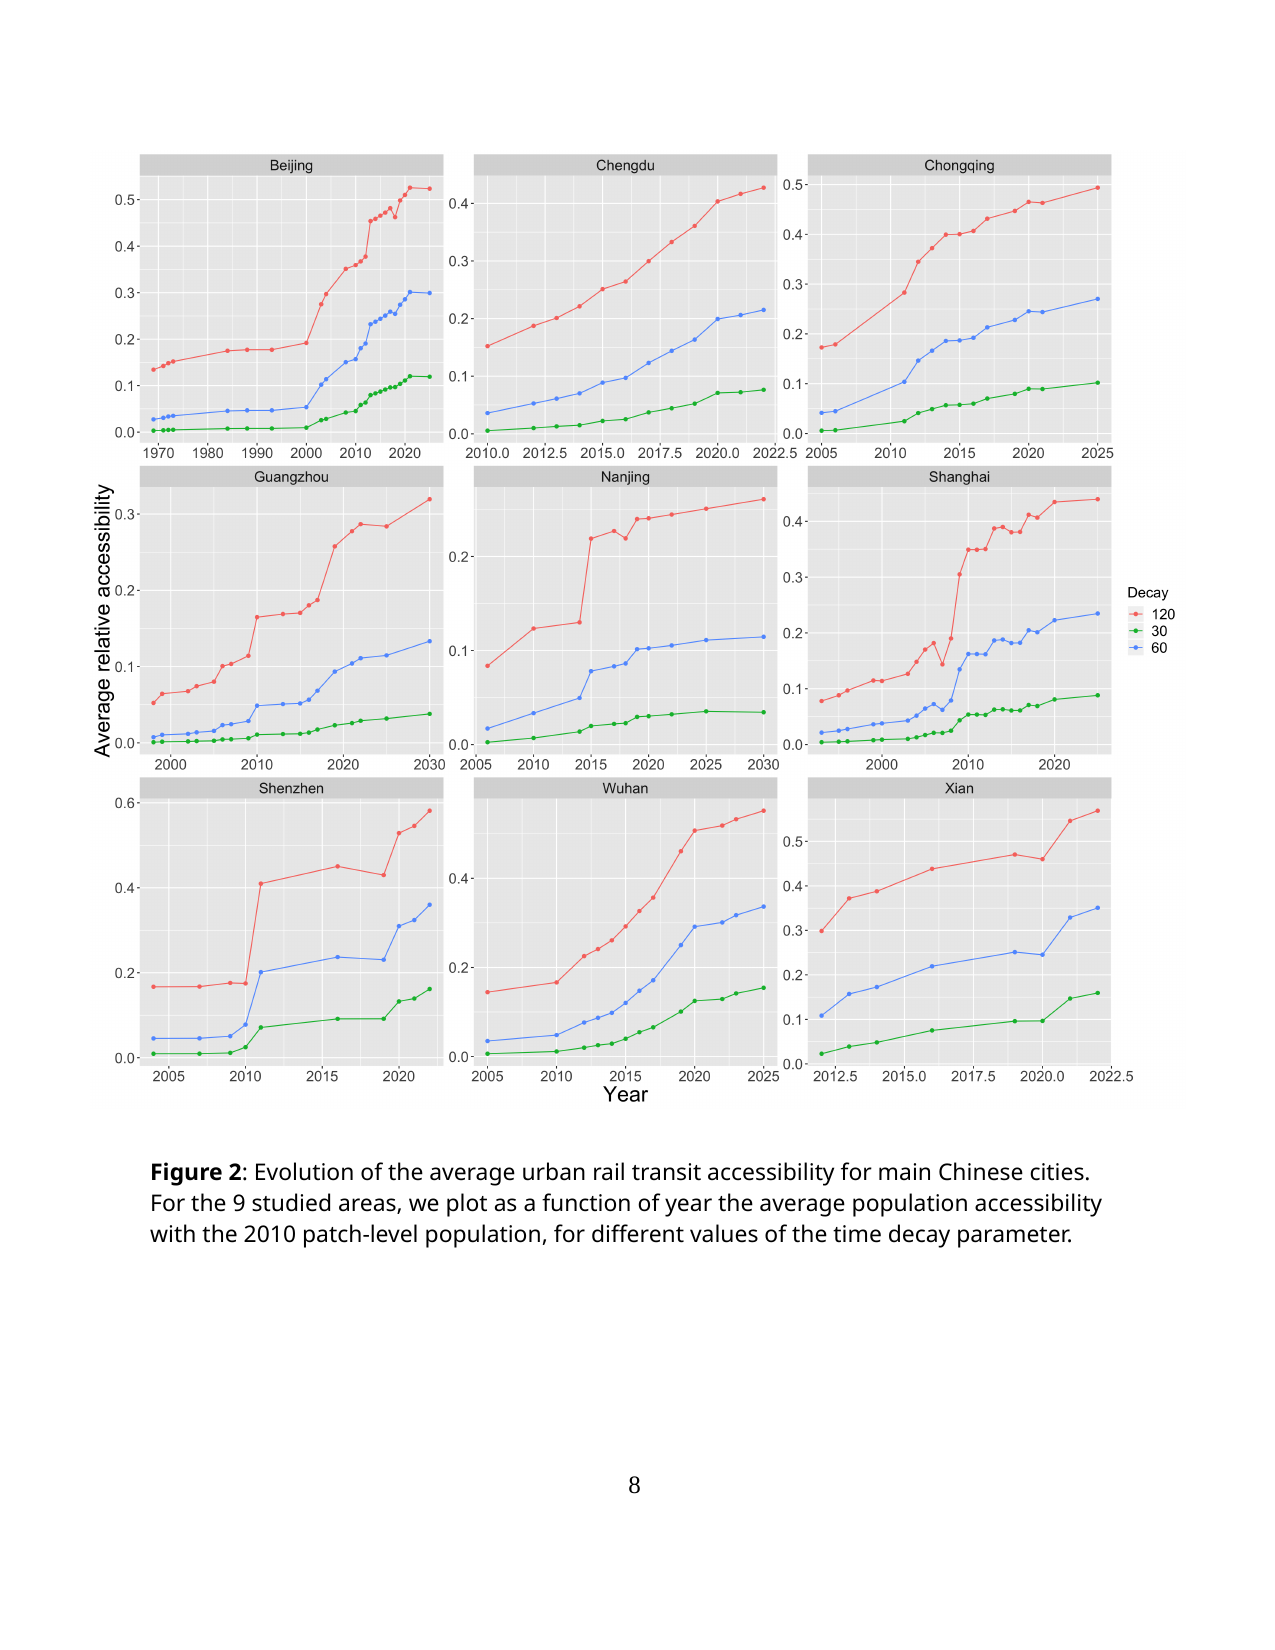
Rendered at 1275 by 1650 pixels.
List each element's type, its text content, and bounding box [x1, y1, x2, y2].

text Figure 2: Evolution of the average urban rail transit accessibility for main Chinese cities. For the 9 studied areas, we plot as a function of year the average population accessibility with the 2010 patch-level population, for different values of the time decay parameter. [150, 1156, 1125, 1249]
picture [89, 150, 1186, 1109]
